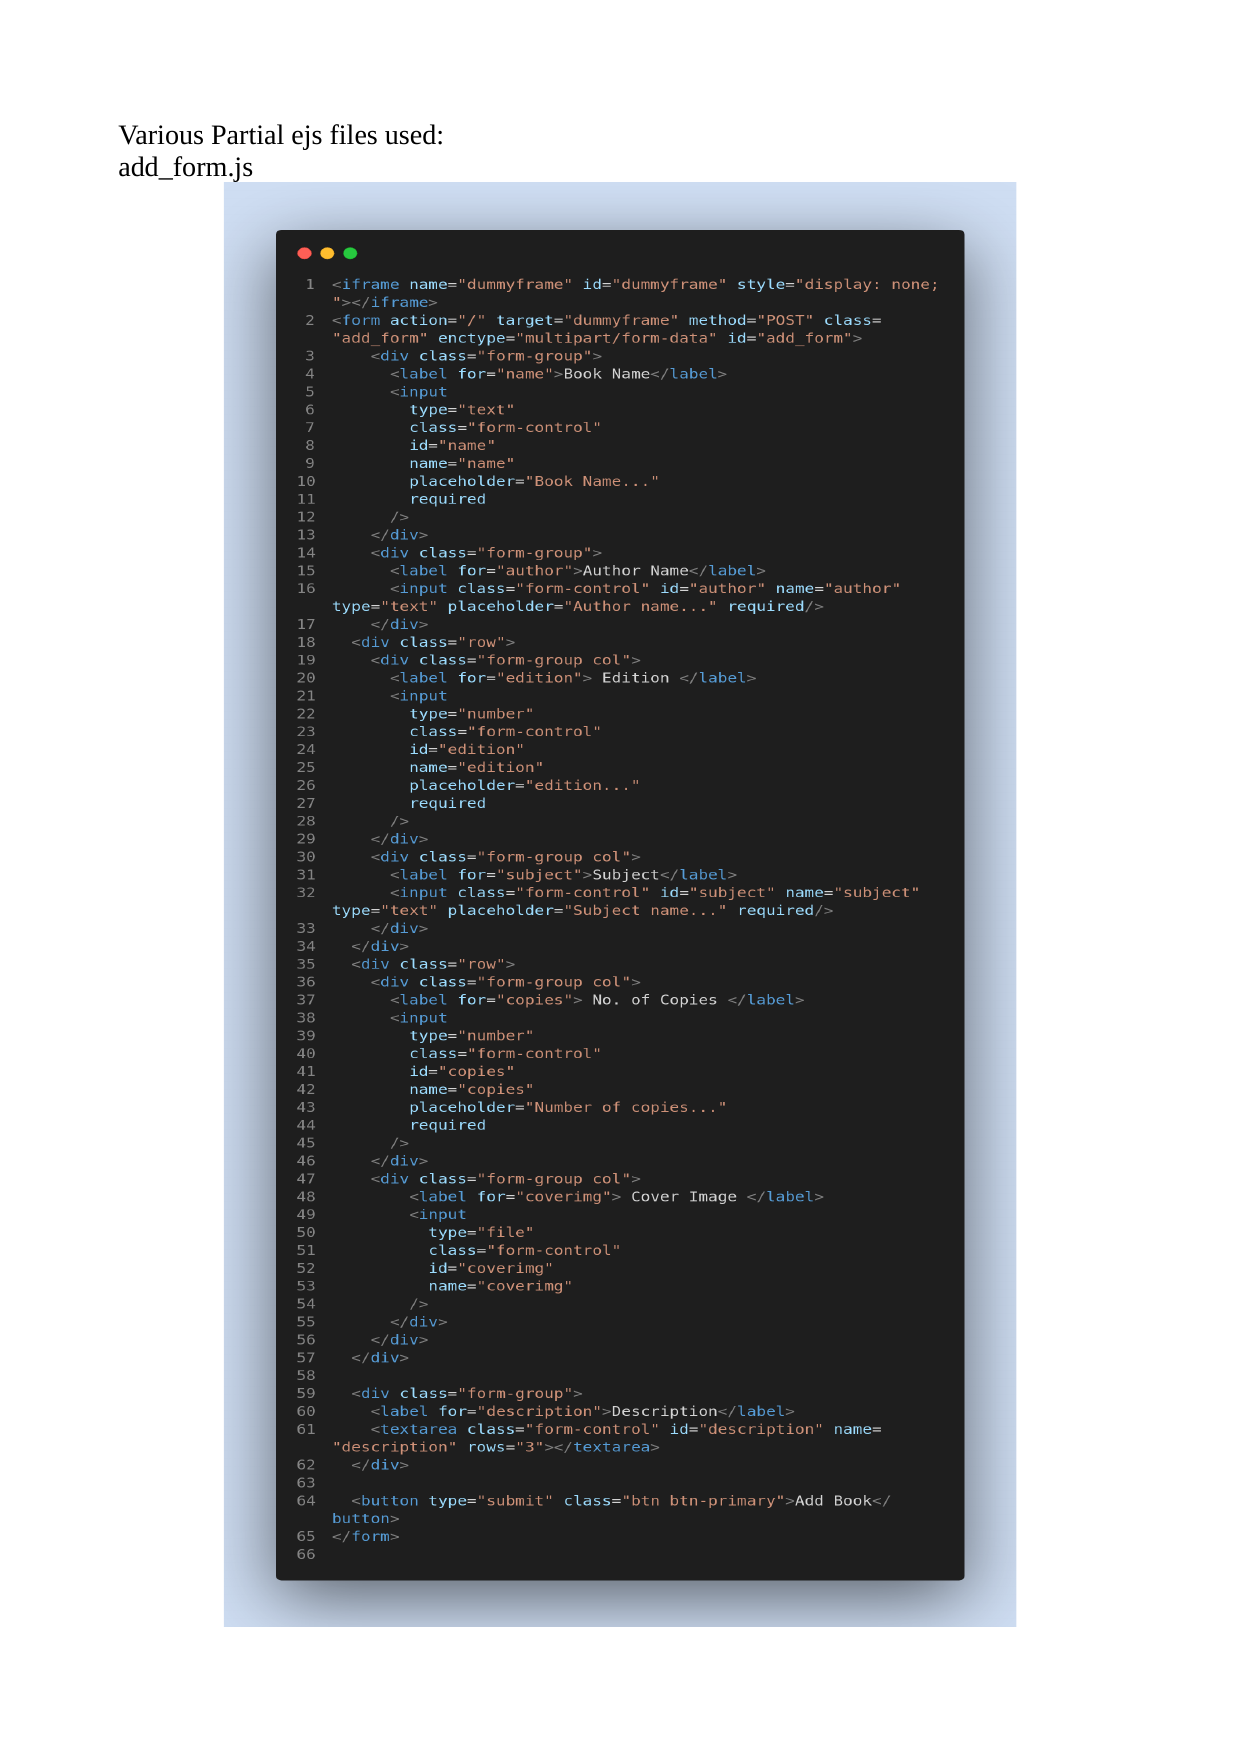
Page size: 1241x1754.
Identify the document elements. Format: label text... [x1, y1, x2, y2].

text add_form.js [118, 151, 1122, 183]
text Various Partial ejs files used: [118, 118, 1122, 151]
picture [223, 182, 1017, 1627]
